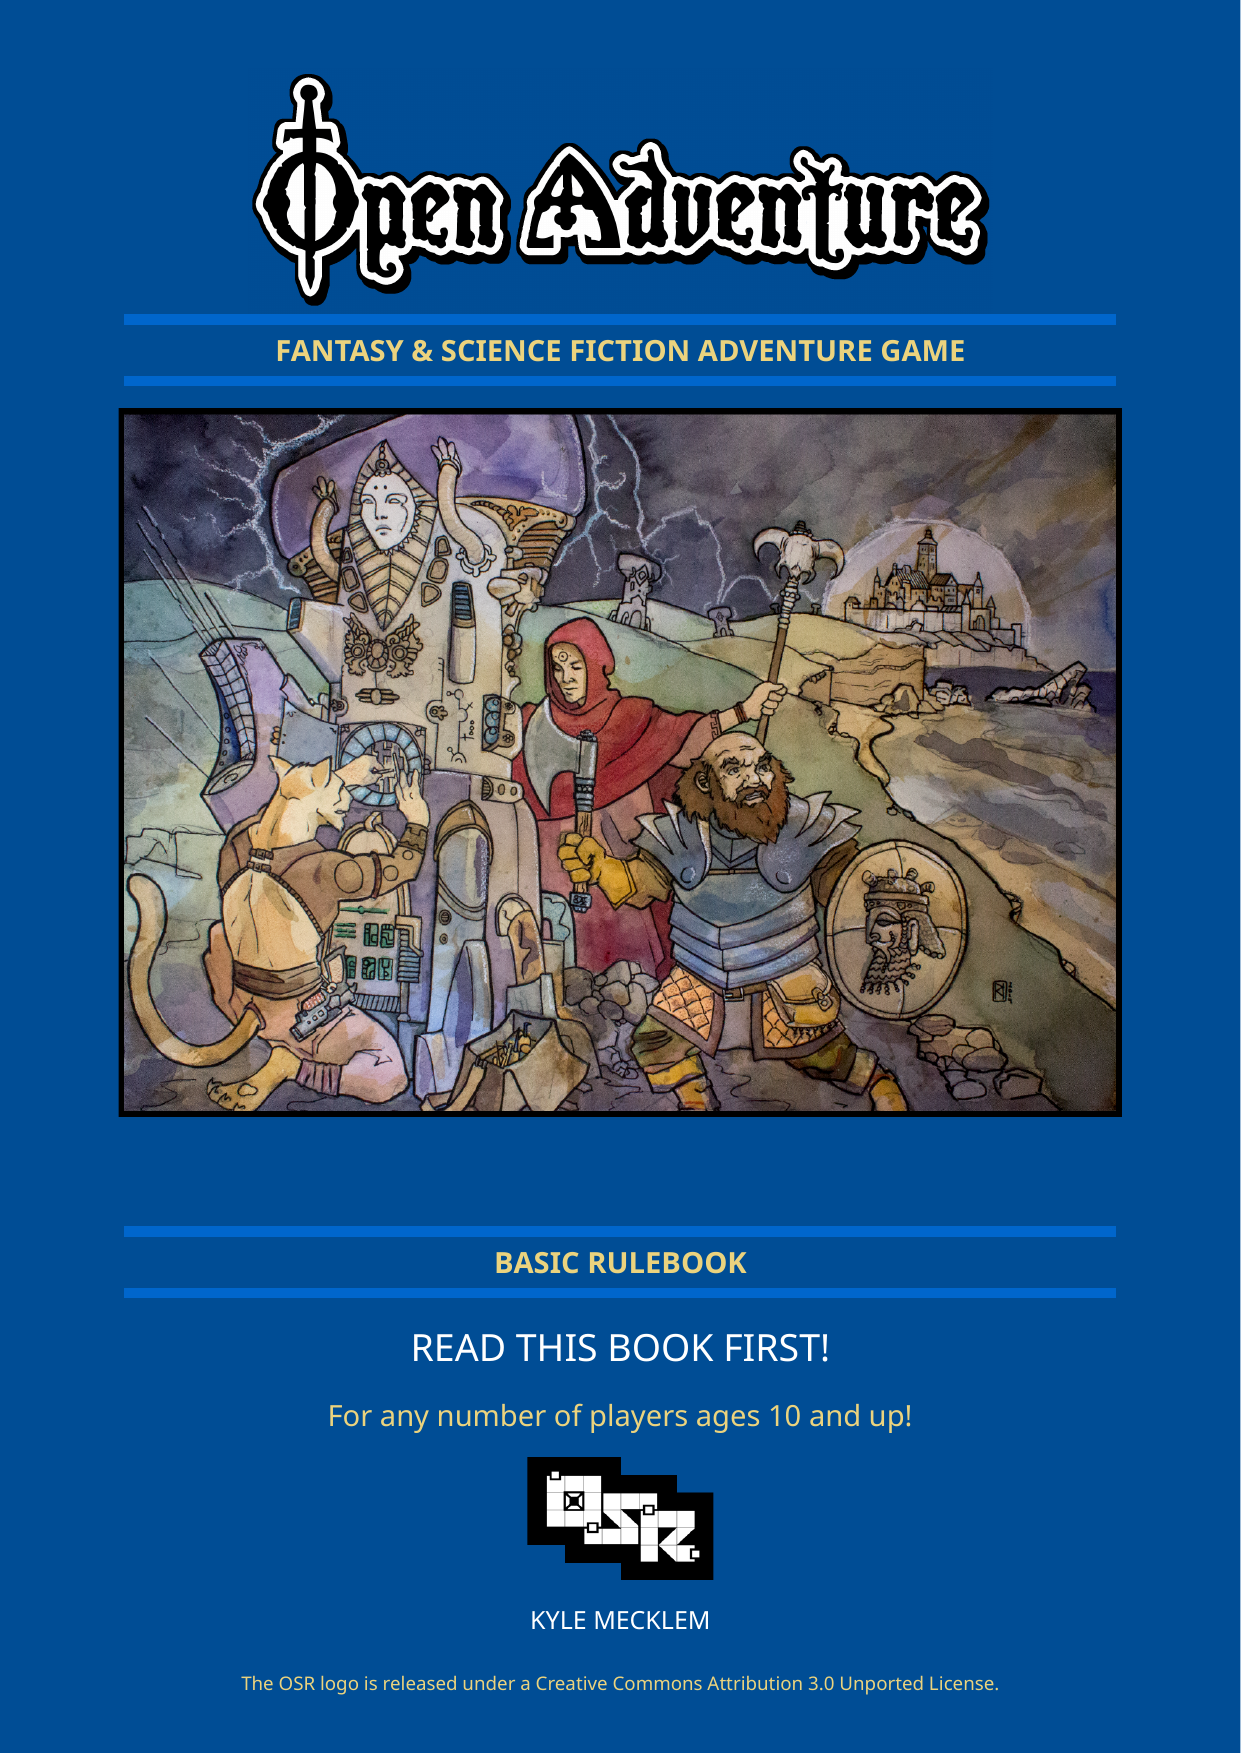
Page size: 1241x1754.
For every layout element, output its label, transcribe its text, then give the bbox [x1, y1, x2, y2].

picture [118, 408, 1122, 1117]
picture [248, 68, 993, 314]
text The OSR logo is released under a Creative Commons Attribution 3.0 Unported License. [0, 1671, 1241, 1696]
picture [527, 1457, 714, 1580]
table_header BASIC RULEBOOK [124, 1237, 1116, 1288]
text KYLE MECKLEM [0, 1603, 1241, 1637]
text For any number of players ages 10 and up! [0, 1395, 1241, 1434]
table_header FANTASY & SCIENCE FICTION ADVENTURE GAME [124, 325, 1116, 376]
text READ THIS BOOK FIRST! [0, 1321, 1241, 1372]
